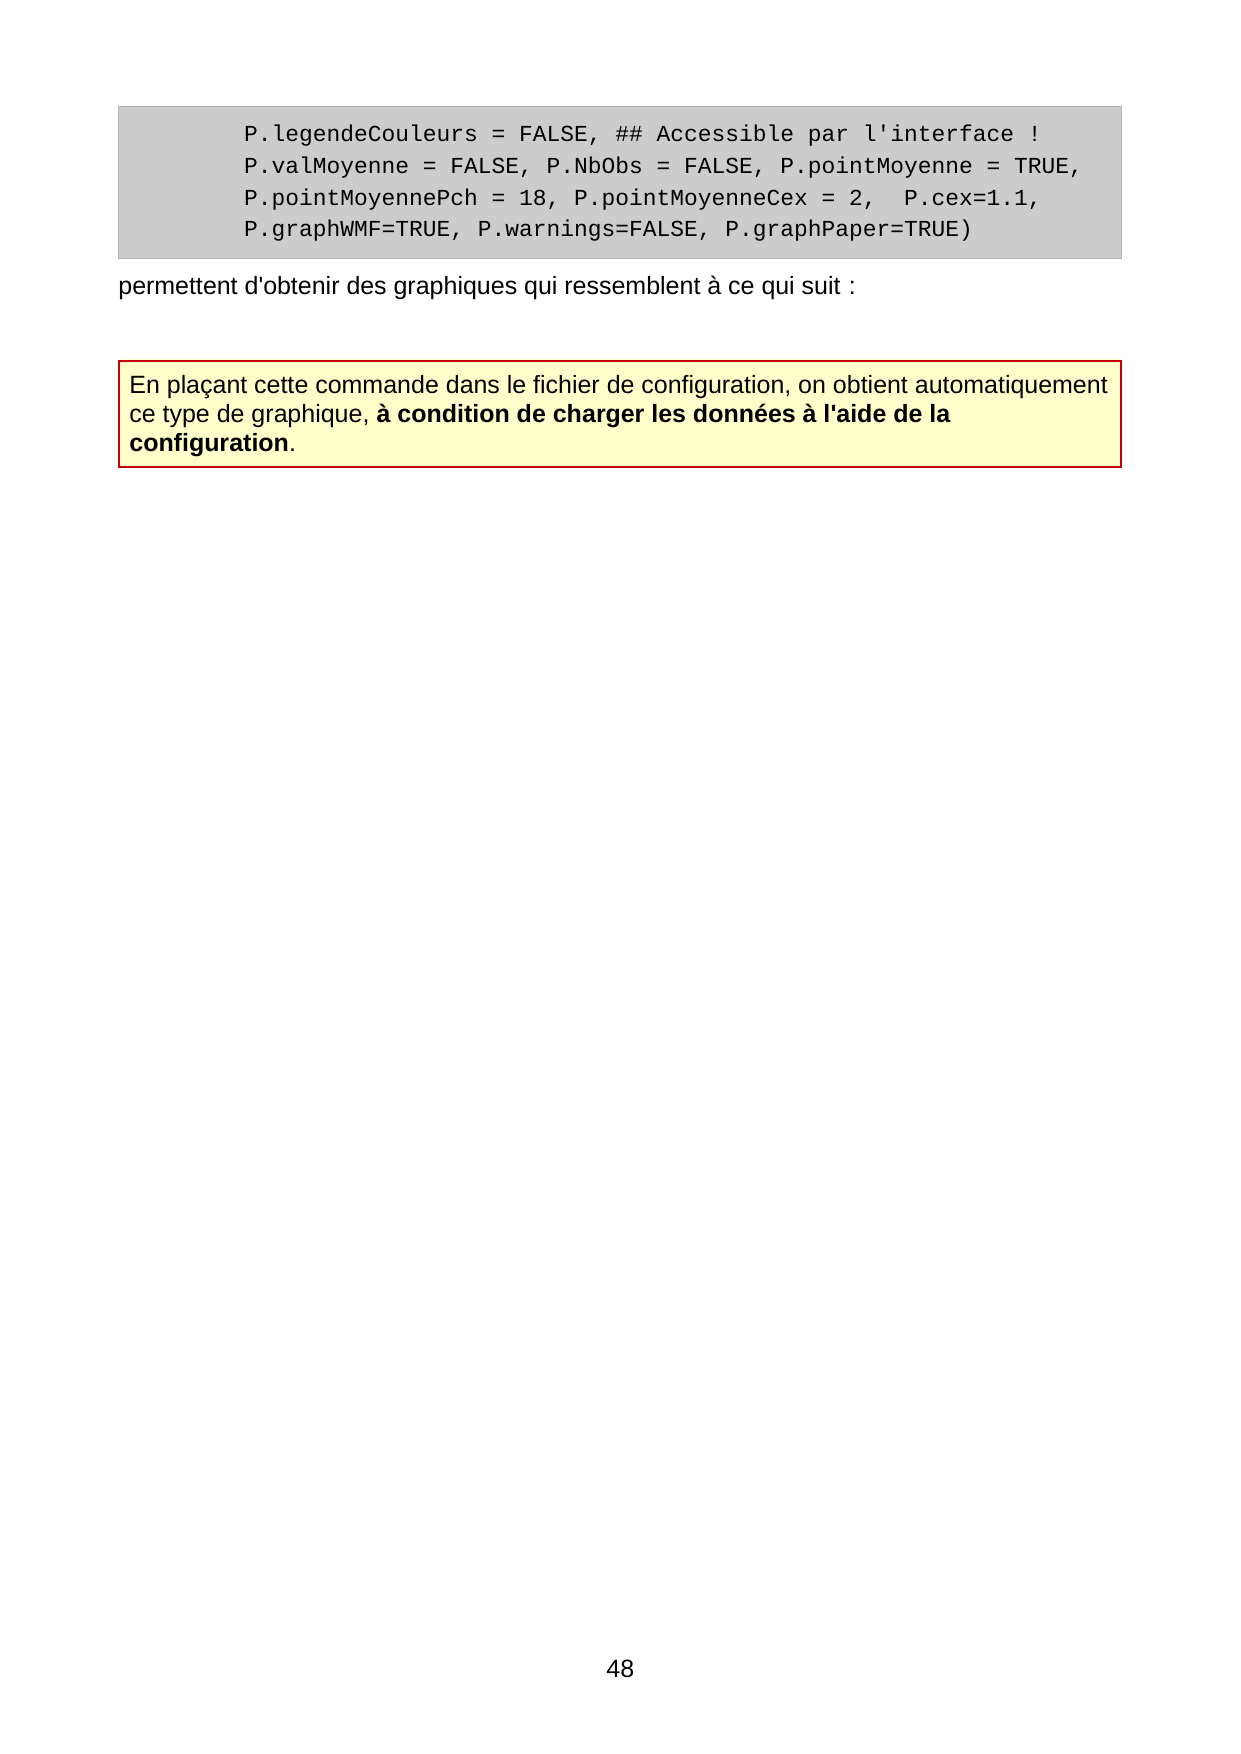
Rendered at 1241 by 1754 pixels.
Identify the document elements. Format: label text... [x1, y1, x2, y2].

text P.graphWMF=TRUE, P.warnings=FALSE, P.graphPaper=TRUE) [119, 202, 1121, 258]
text P.legendeCouleurs = FALSE, ## Accessible par l'interface ! [119, 107, 1121, 138]
text P.pointMoyennePch = 18, P.pointMoyenneCex = 2, P.cex=1.1, [119, 170, 1121, 202]
text permettent d'obtenir des graphiques qui ressemblent à ce qui suit : [118, 271, 1122, 300]
text P.valMoyenne = FALSE, P.NbObs = FALSE, P.pointMoyenne = TRUE, [119, 138, 1121, 170]
text En plaçant cette commande dans le fichier de configuration, on obtient automatiquement ce type de graphique, à condition de charger les données à l'aide de la configuration. [120, 362, 1120, 466]
